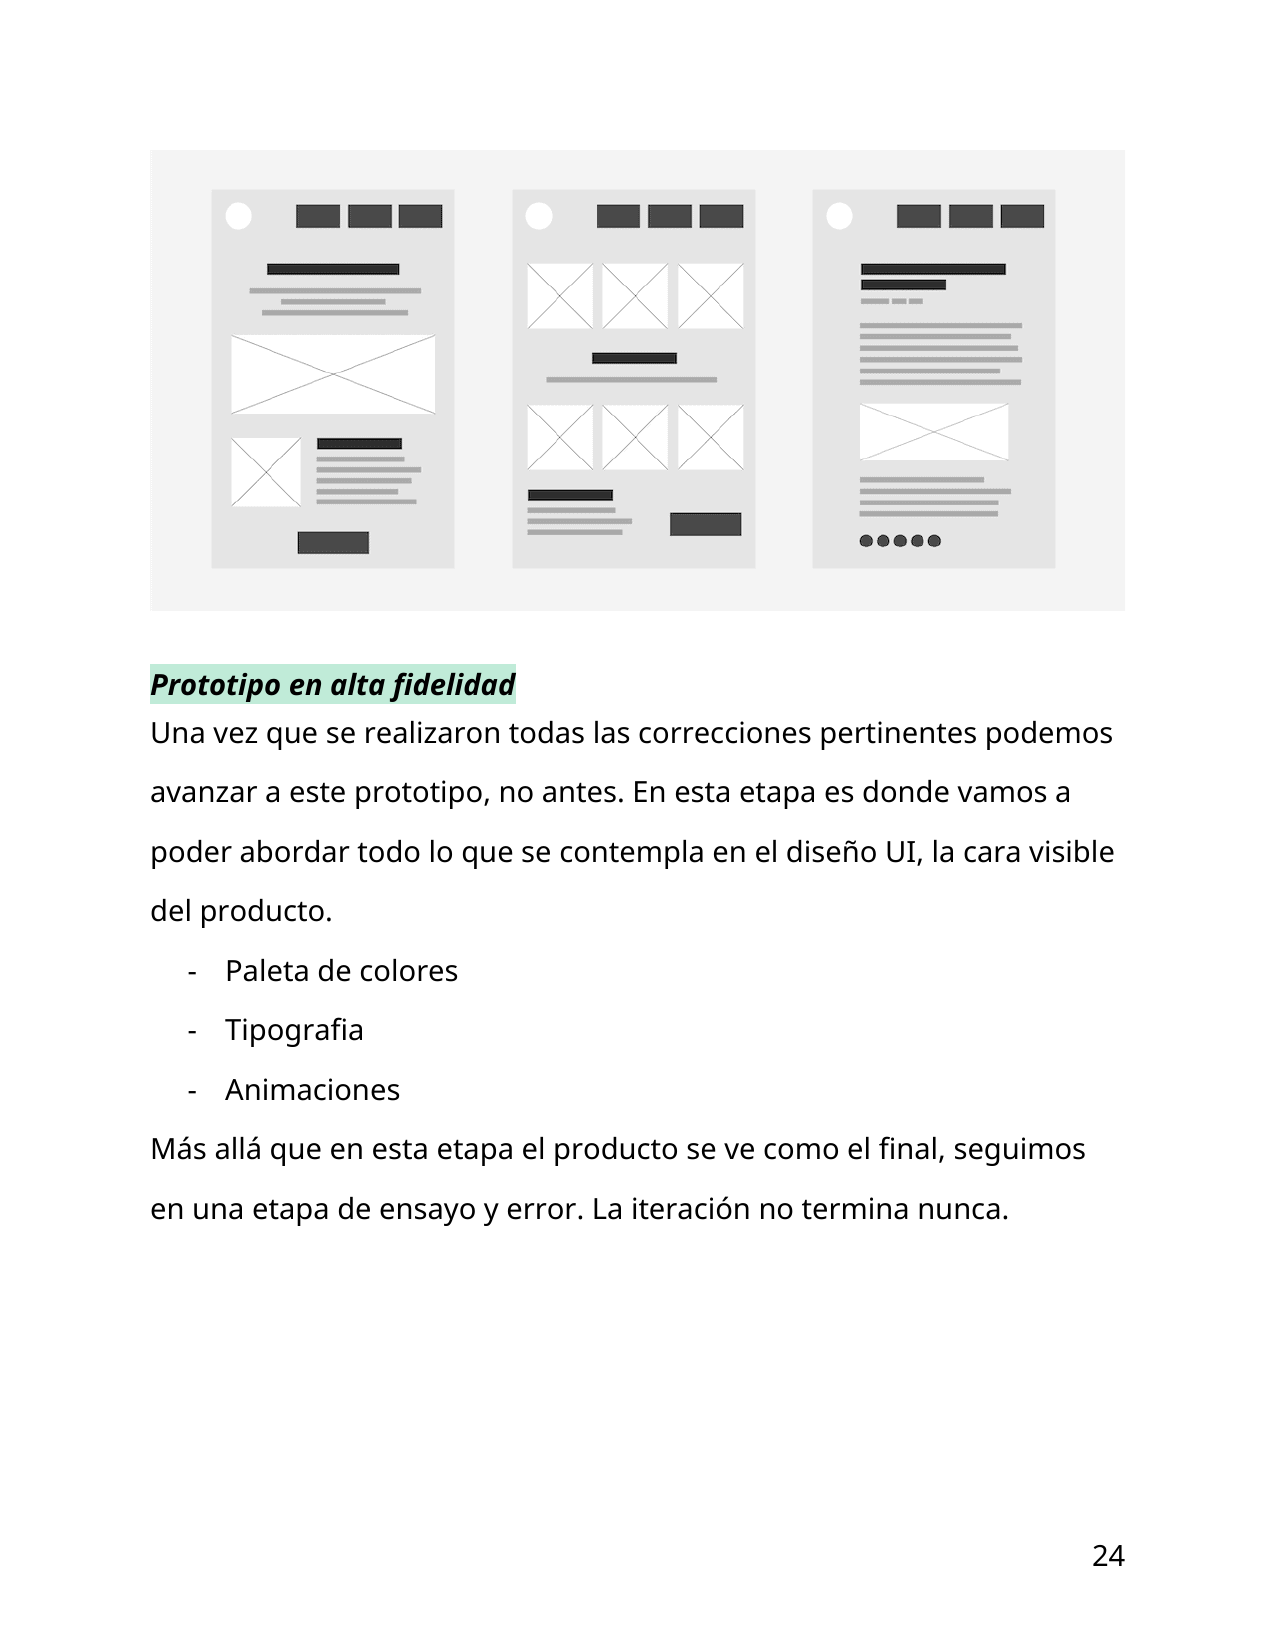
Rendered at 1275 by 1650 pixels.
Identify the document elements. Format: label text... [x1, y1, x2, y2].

list Paleta de colores [187, 950, 1125, 990]
text Más allá que en esta etapa el producto se ve como el final, seguimos en una etapa de ensayo y error. La iteración no termina nunca. [150, 1128, 1125, 1228]
subtitle Prototipo en alta fidelidad [516, 664, 1125, 704]
list Tipografia [187, 1009, 1125, 1049]
picture [150, 150, 1125, 611]
list Animaciones [187, 1069, 1125, 1109]
text Una vez que se realizaron todas las correcciones pertinentes podemos avanzar a este prototipo, no antes. En esta etapa es donde vamos a poder abordar todo lo que se contempla en el diseño UI, la cara visible del producto. [150, 712, 1125, 930]
